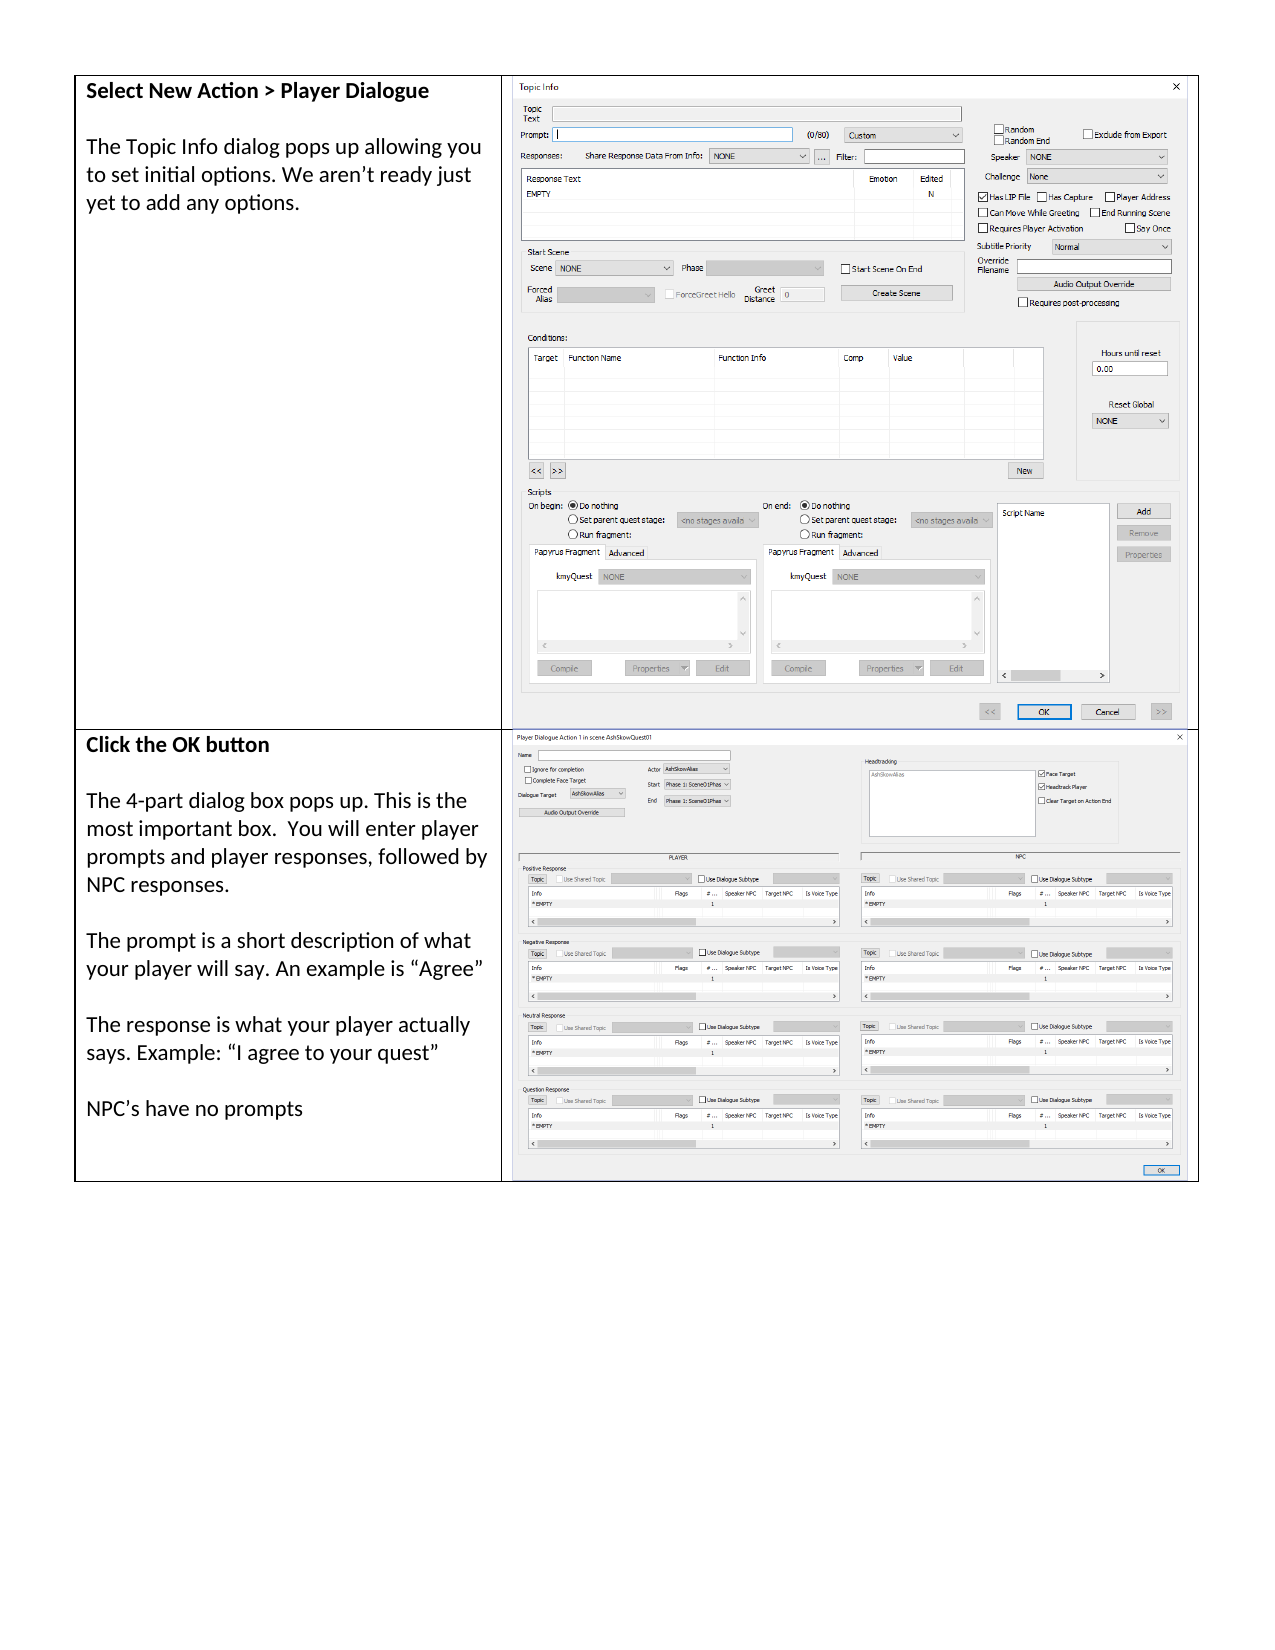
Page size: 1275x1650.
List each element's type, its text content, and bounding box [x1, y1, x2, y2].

table_cell [1188, 76, 1198, 729]
table_cell Click the OK button The 4-part dialog box pops up. This is the most important box. You will enter player prompts and player responses, followed by NPC responses. The prompt is a short description of what your player will say. An example is “Agree” The response is what your player actually says. Example: “I agree to your quest” NPC’s have no prompts [76, 730, 501, 1181]
table_cell Select New Action > Player Dialogue The Topic Info dialog pops up allowing you to set initial options. We aren’t ready just yet to add any options. [76, 76, 501, 729]
table_cell [502, 730, 512, 1181]
table_cell [502, 76, 512, 729]
table_cell [1188, 730, 1198, 1181]
